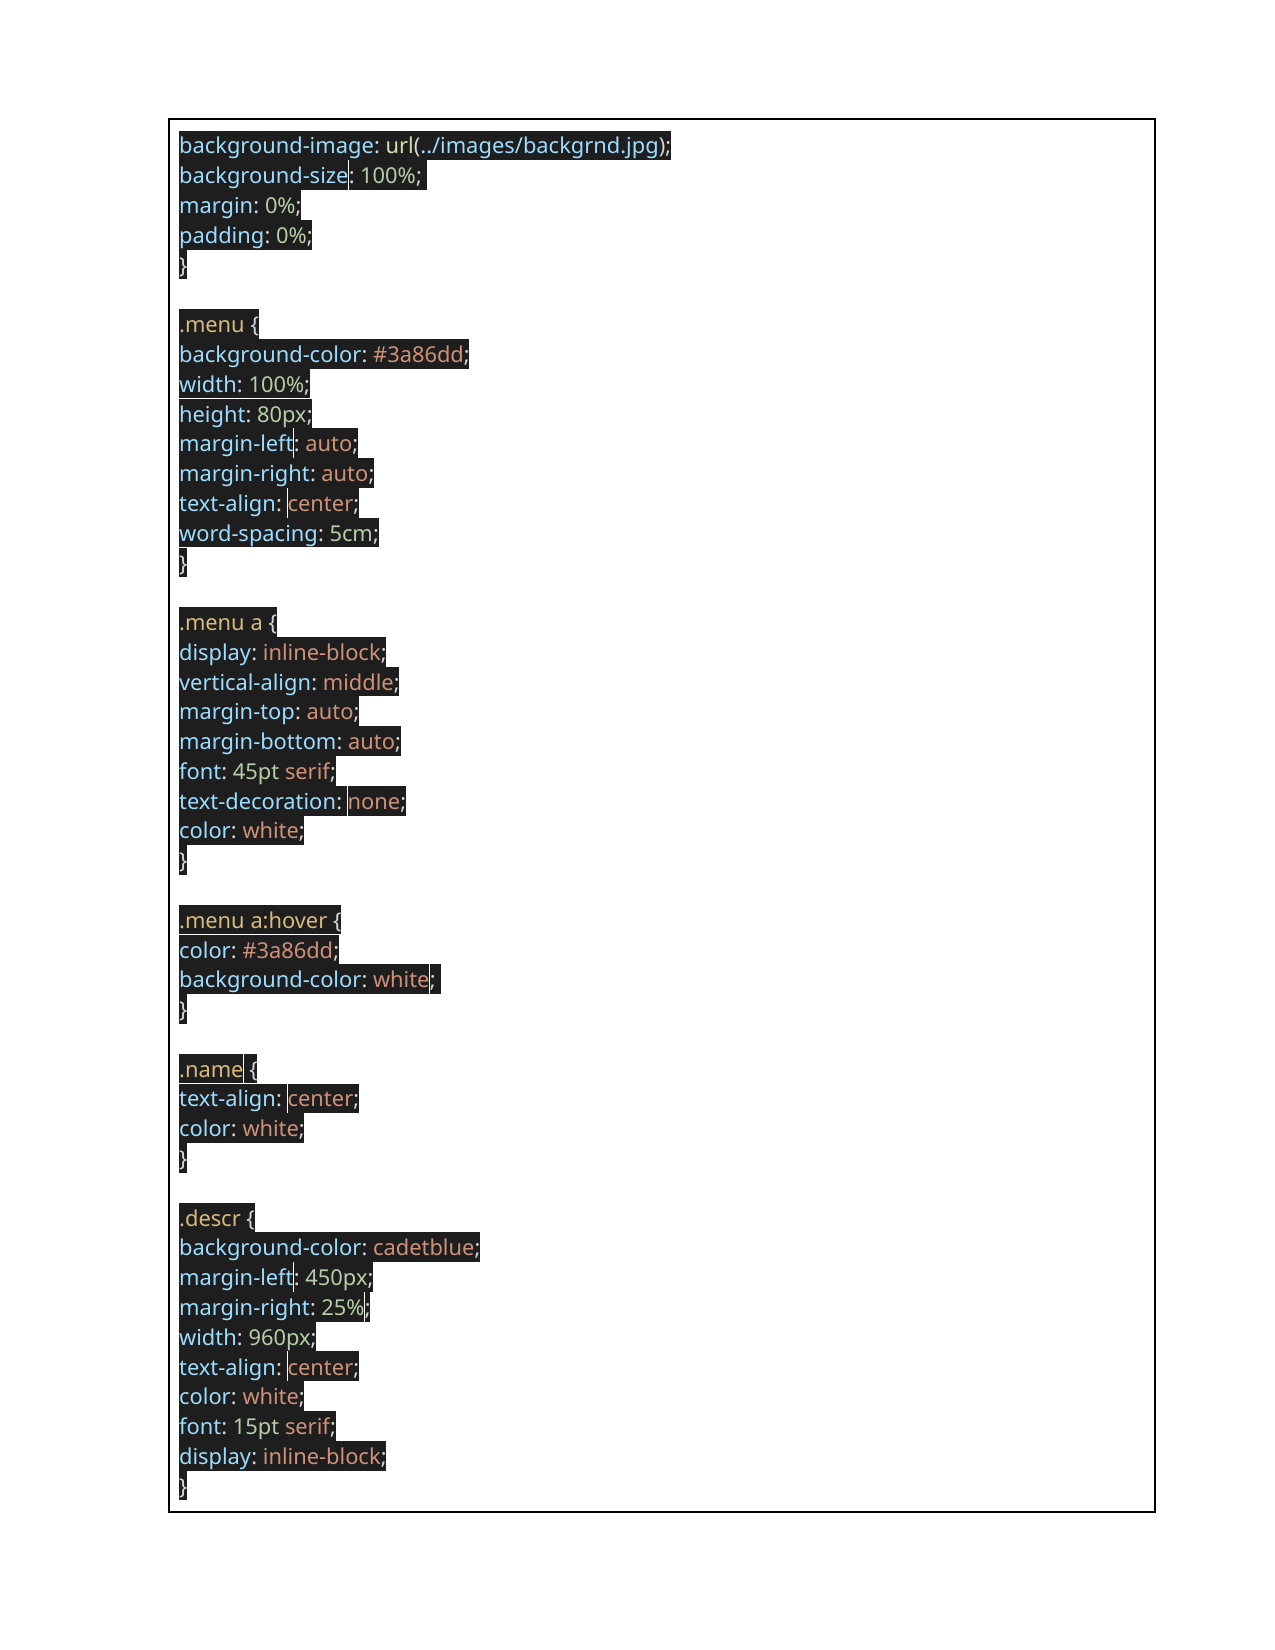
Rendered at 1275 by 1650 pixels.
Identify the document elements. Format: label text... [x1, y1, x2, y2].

table_cell body { background-image: url(../images/backgrnd.jpg); background-size: 100%; margin: 0%; padding: 0%; } .menu { background-color: #3a86dd; width: 100%; height: 80px; margin-left: auto; margin-right: auto; text-align: center; word-spacing: 5cm; } .menu a { display: inline-block; vertical-align: middle; margin-top: auto; margin-bottom: auto; font: 45pt serif; text-decoration: none; color: white; } .menu a:hover { color: #3a86dd; background-color: white; } .name { text-align: center; color: white; } .descr { background-color: cadetblue; margin-left: 450px; margin-right: 25%; width: 960px; text-align: center; color: white; font: 15pt serif; display: inline-block; } .usersTable a { color: white; text-decoration: none; text-align: center; width: 100%; margin: auto; } .usersTable a:hover { color: #3a86dd; } .table, th, td { text-align: center; color: white; border: 1px solid white; border-collapse: collapse; width: 30%; margin: auto; } .user { color: white; text-align: center; } .keys { text-align: center; color: white; word-spacing: 3cm; } .keys a { text-align: center; display: inline-block; vertical-align: middle; margin-top: auto; margin-bottom: auto; } .game { color: white; font: 15pt serif; } [170, 120, 1154, 1511]
